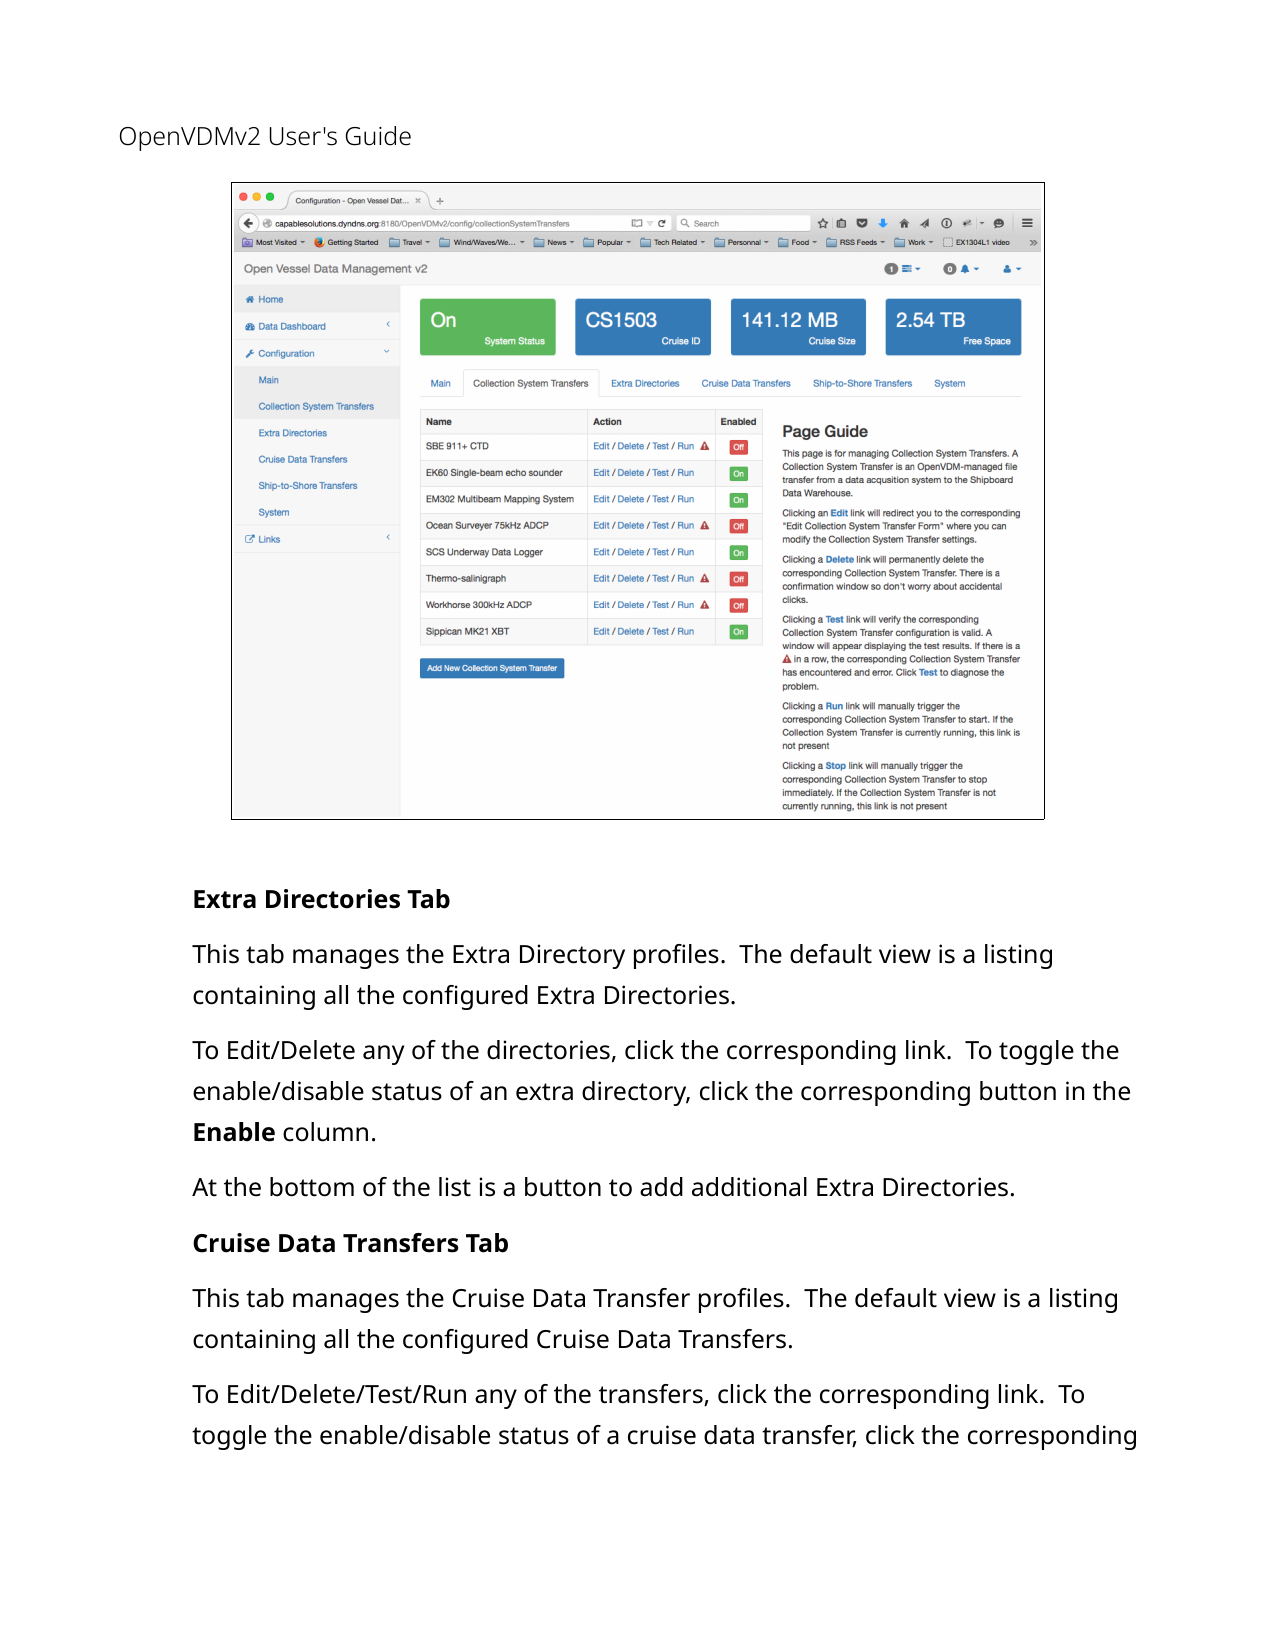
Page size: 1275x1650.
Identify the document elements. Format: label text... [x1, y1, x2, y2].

text Extra Directories Tab [192, 881, 1157, 915]
text To Edit/Delete any of the directories, click the corresponding link. To toggle the enable/disable status of an extra directory, click the corresponding button in the Enable column. [192, 1033, 1157, 1149]
text This tab manages the Cruise Data Transfer profiles. The default view is a listing containing all the configured Cruise Data Transfers. [192, 1281, 1157, 1356]
text To Edit/Delete/Test/Run any of the transfers, click the corresponding link. To toggle the enable/disable status of a cruise data transfer, click the corresponding [192, 1377, 1157, 1452]
text Cruise Data Transfers Tab [192, 1226, 1157, 1259]
text At the bottom of the list is a button to add additional Extra Directories. [192, 1170, 1157, 1204]
picture [234, 184, 1041, 817]
text This tab manages the Extra Directory profiles. The default view is a listing containing all the configured Extra Directories. [192, 937, 1157, 1012]
